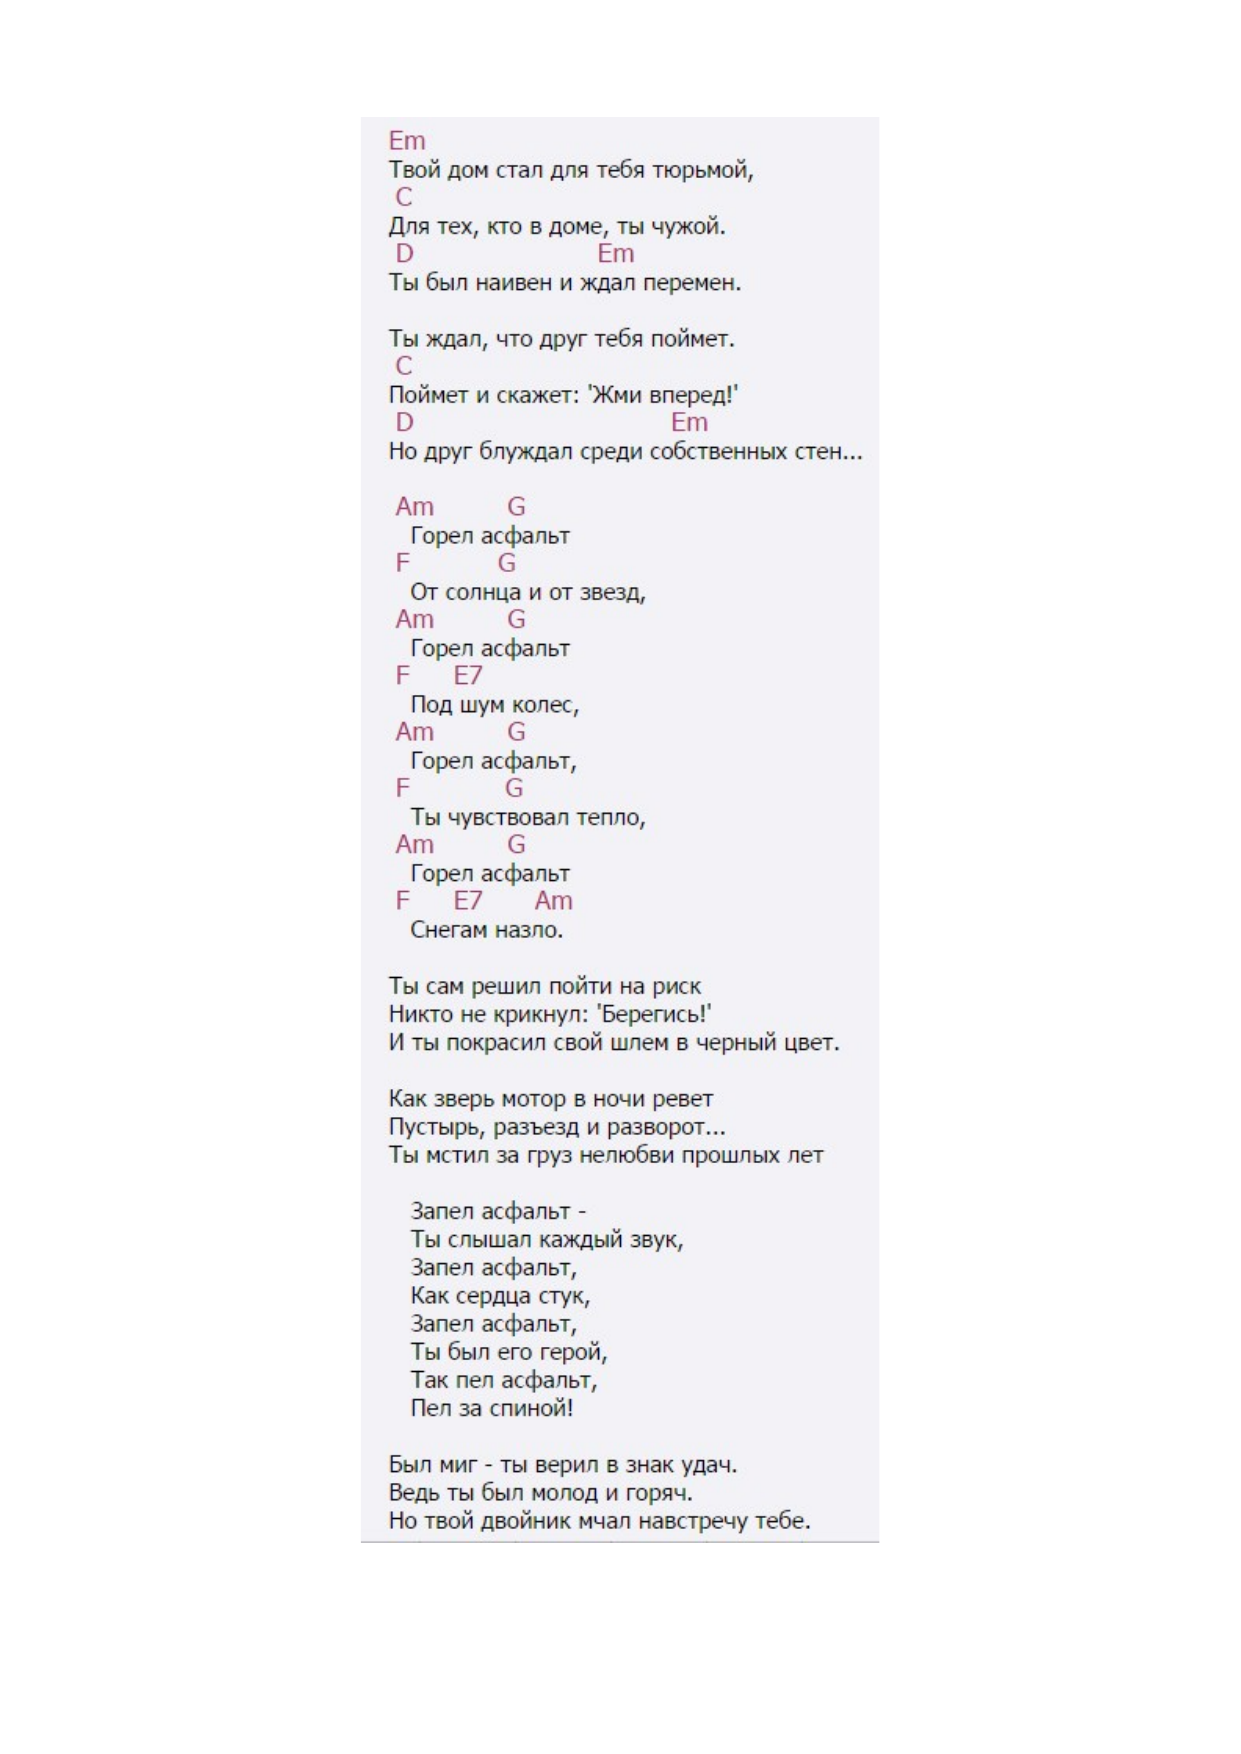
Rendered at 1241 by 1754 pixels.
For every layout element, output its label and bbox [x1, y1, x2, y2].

picture [360, 117, 880, 1543]
